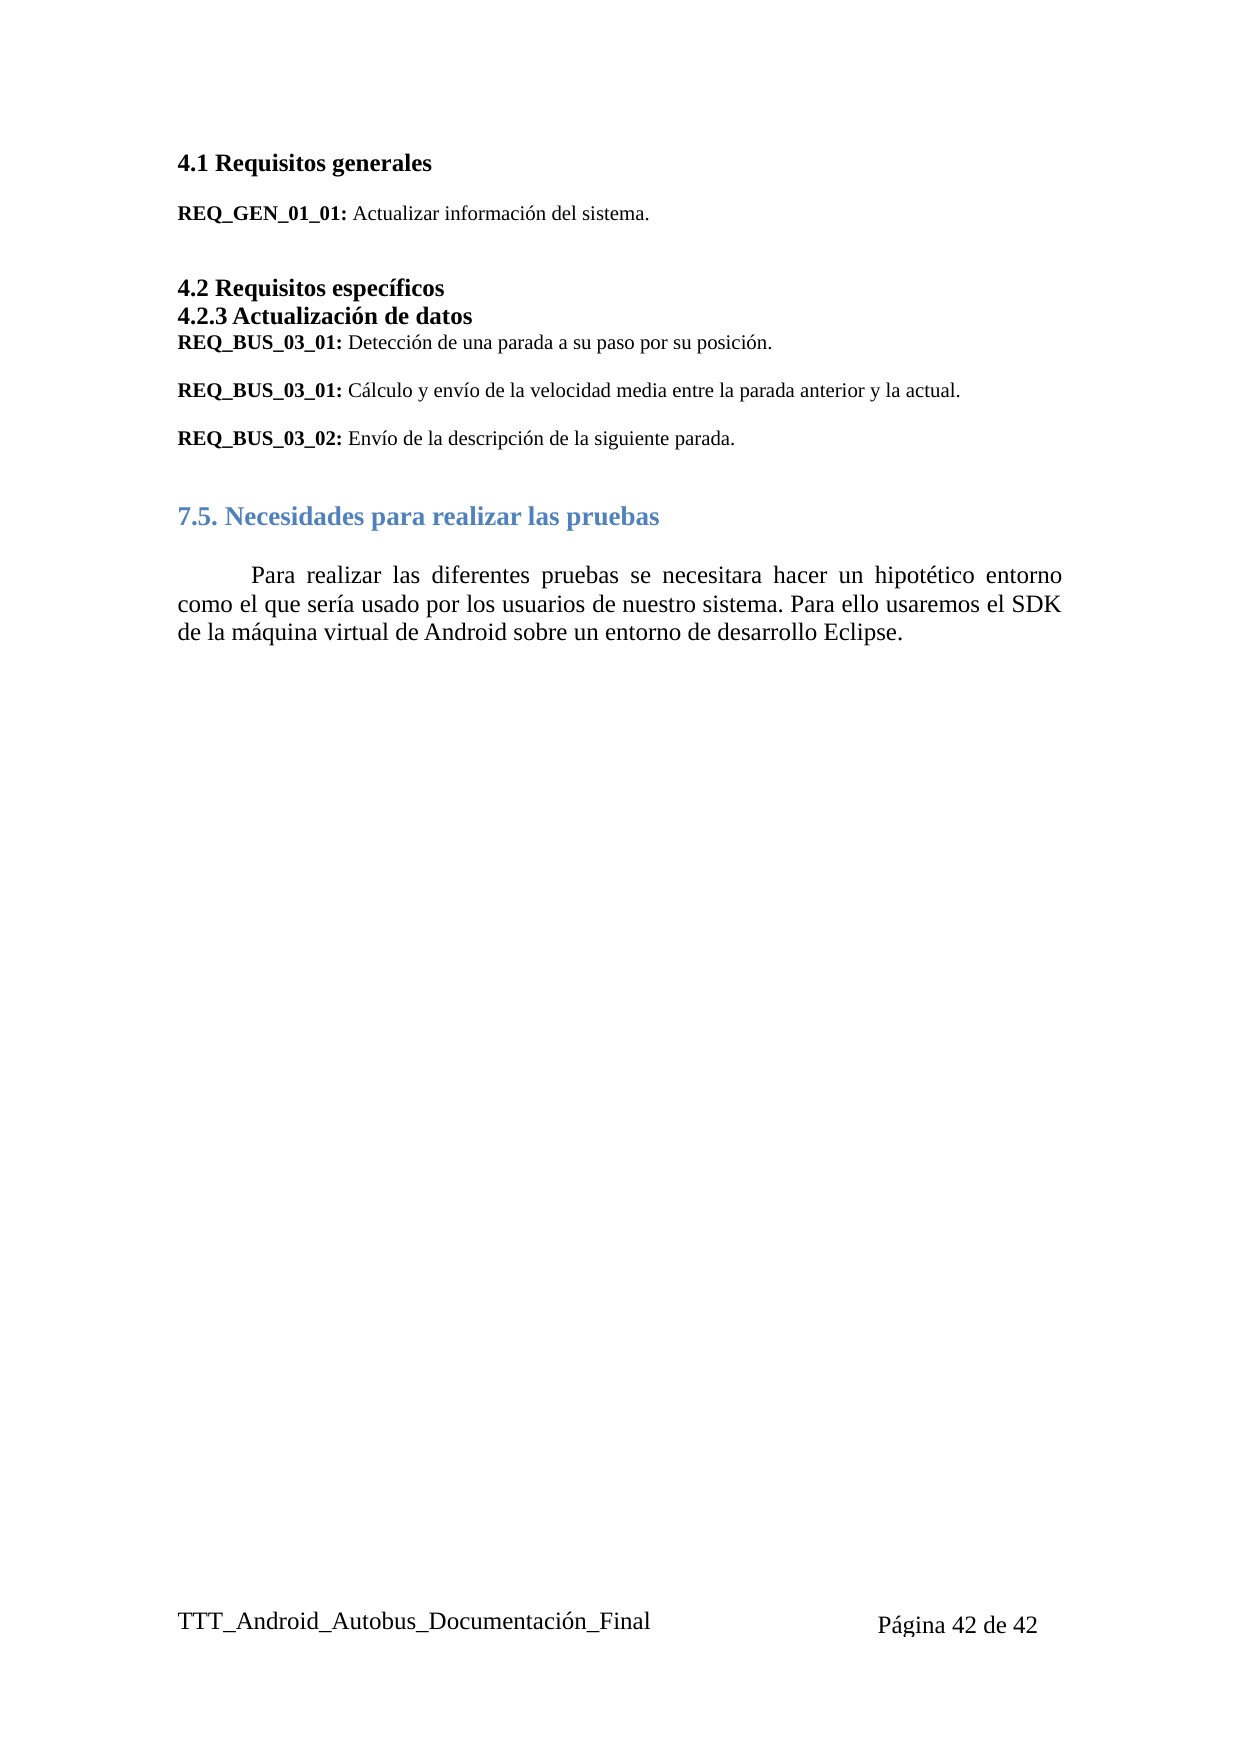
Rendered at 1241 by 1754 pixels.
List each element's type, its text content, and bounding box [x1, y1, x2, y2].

text REQ_BUS_03_01: Detección de una parada a su paso por su posición. [177, 330, 1063, 354]
text 4.1 Requisitos generales [177, 148, 1063, 176]
text REQ_BUS_03_01: Cálculo y envío de la velocidad media entre la parada anterior y la actual. [177, 378, 1063, 402]
subtitle 7.5. Necesidades para realizar las pruebas [177, 500, 1063, 531]
text REQ_GEN_01_01: Actualizar información del sistema. [177, 200, 1063, 224]
text REQ_BUS_03_02: Envío de la descripción de la siguiente parada. [177, 426, 1063, 450]
text 4.2.3 Actualización de datos [177, 301, 1063, 330]
text Para realizar las diferentes pruebas se necesitara hacer un hipotético entorno como el que sería usado por los usuarios de nuestro sistema. Para ello usaremos el SDK de la máquina virtual de Android sobre un entorno de desarrollo Eclipse. [177, 560, 1063, 646]
text 4.2 Requisitos específicos [177, 273, 1063, 301]
